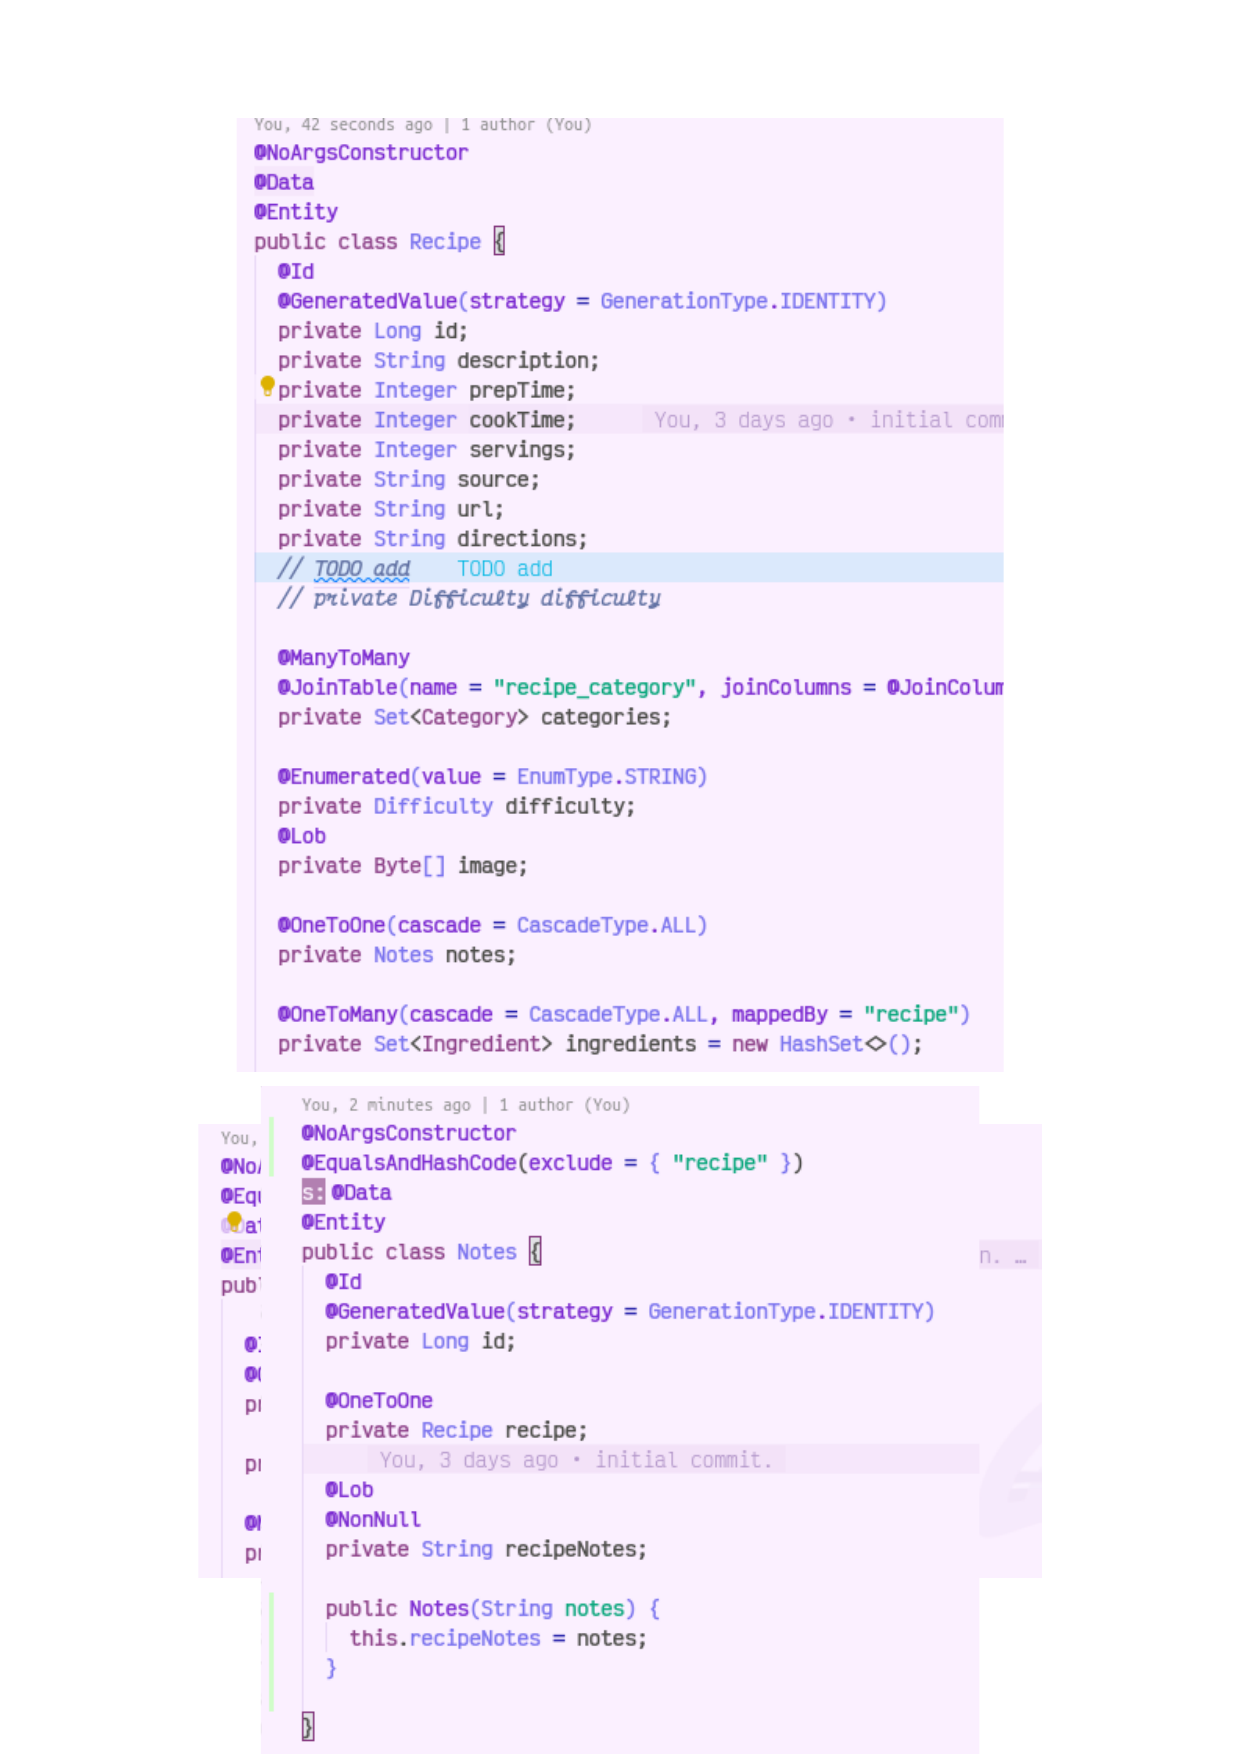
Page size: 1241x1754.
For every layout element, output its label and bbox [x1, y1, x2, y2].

picture [236, 118, 1004, 1072]
picture [198, 1086, 1042, 1754]
